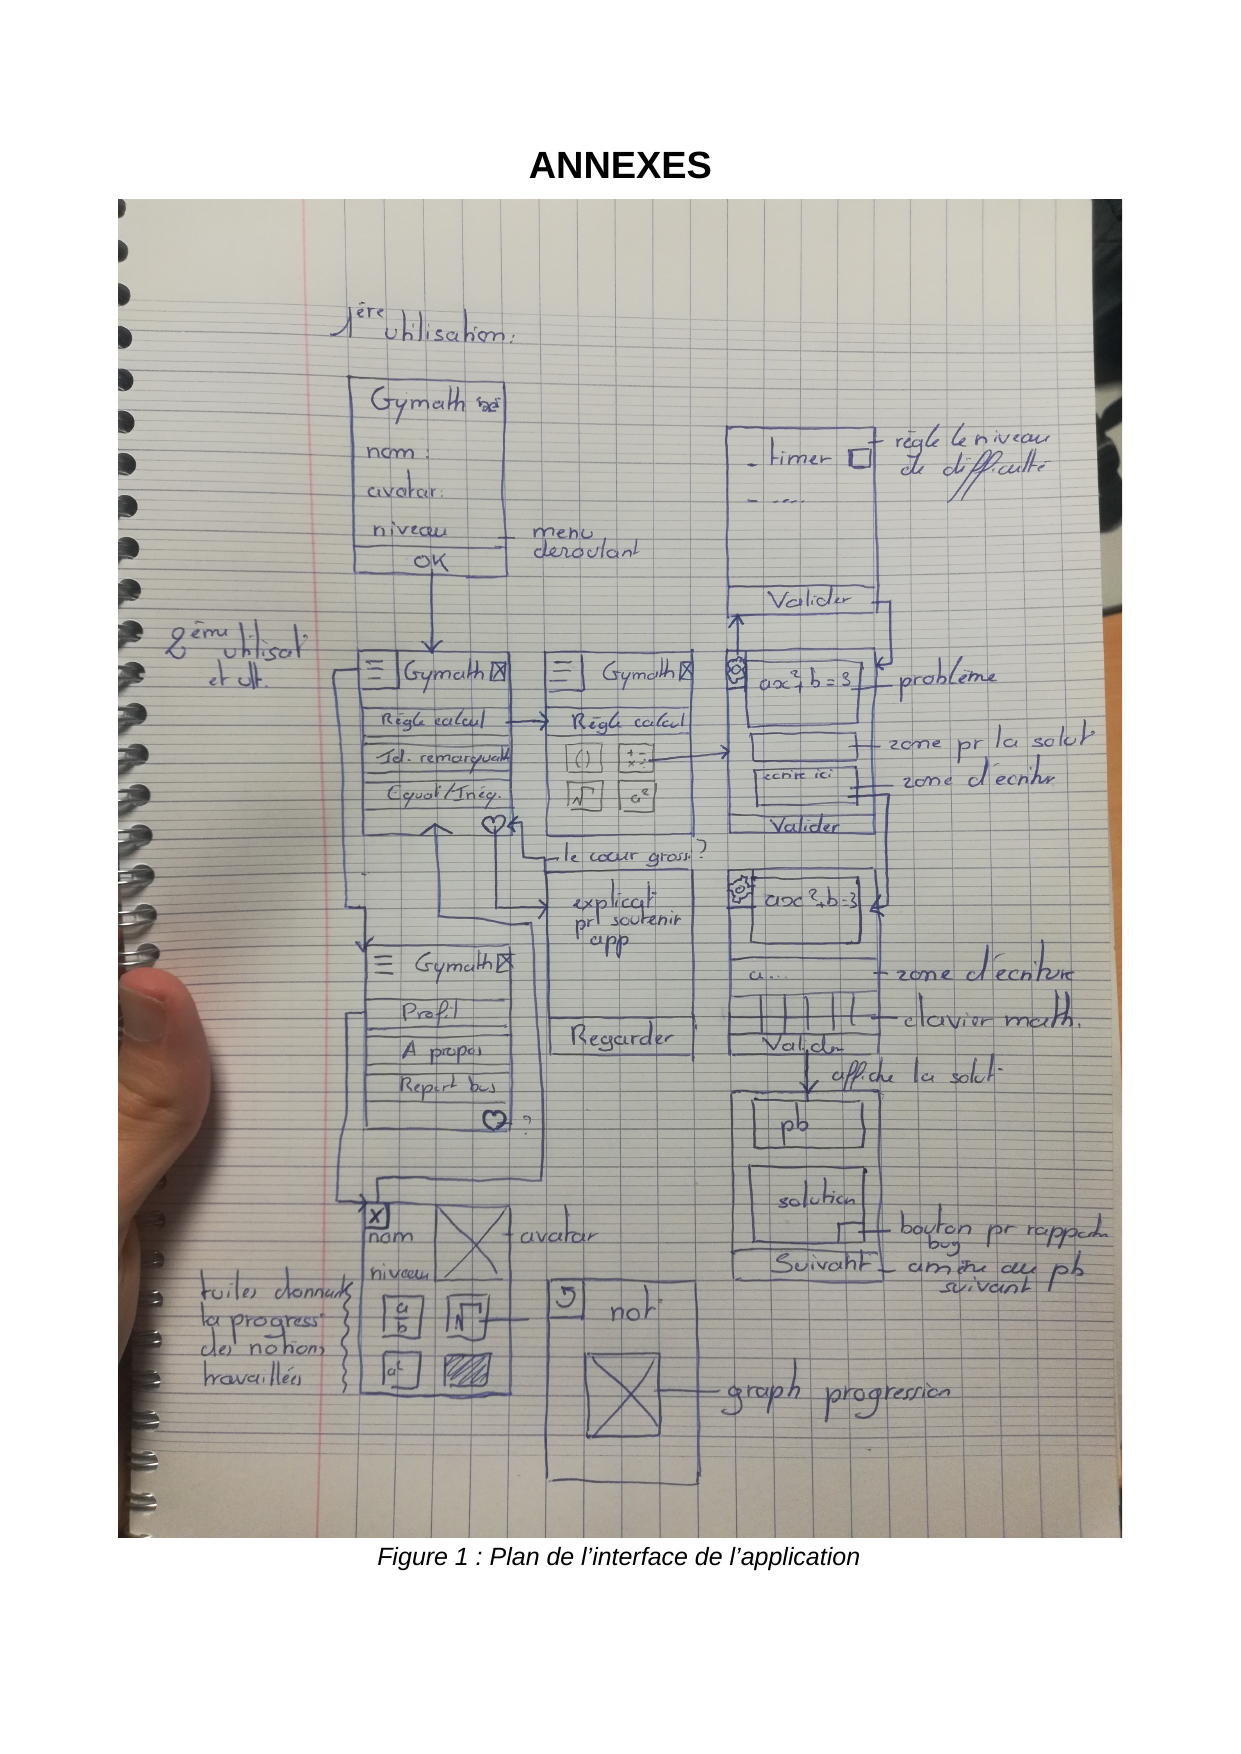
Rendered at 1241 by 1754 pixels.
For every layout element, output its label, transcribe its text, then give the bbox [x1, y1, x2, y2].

picture [118, 199, 1123, 1538]
subtitle ANNEXES [118, 143, 1122, 187]
text Figure 1 : Plan de l’interface de l’application [118, 1538, 1122, 1571]
